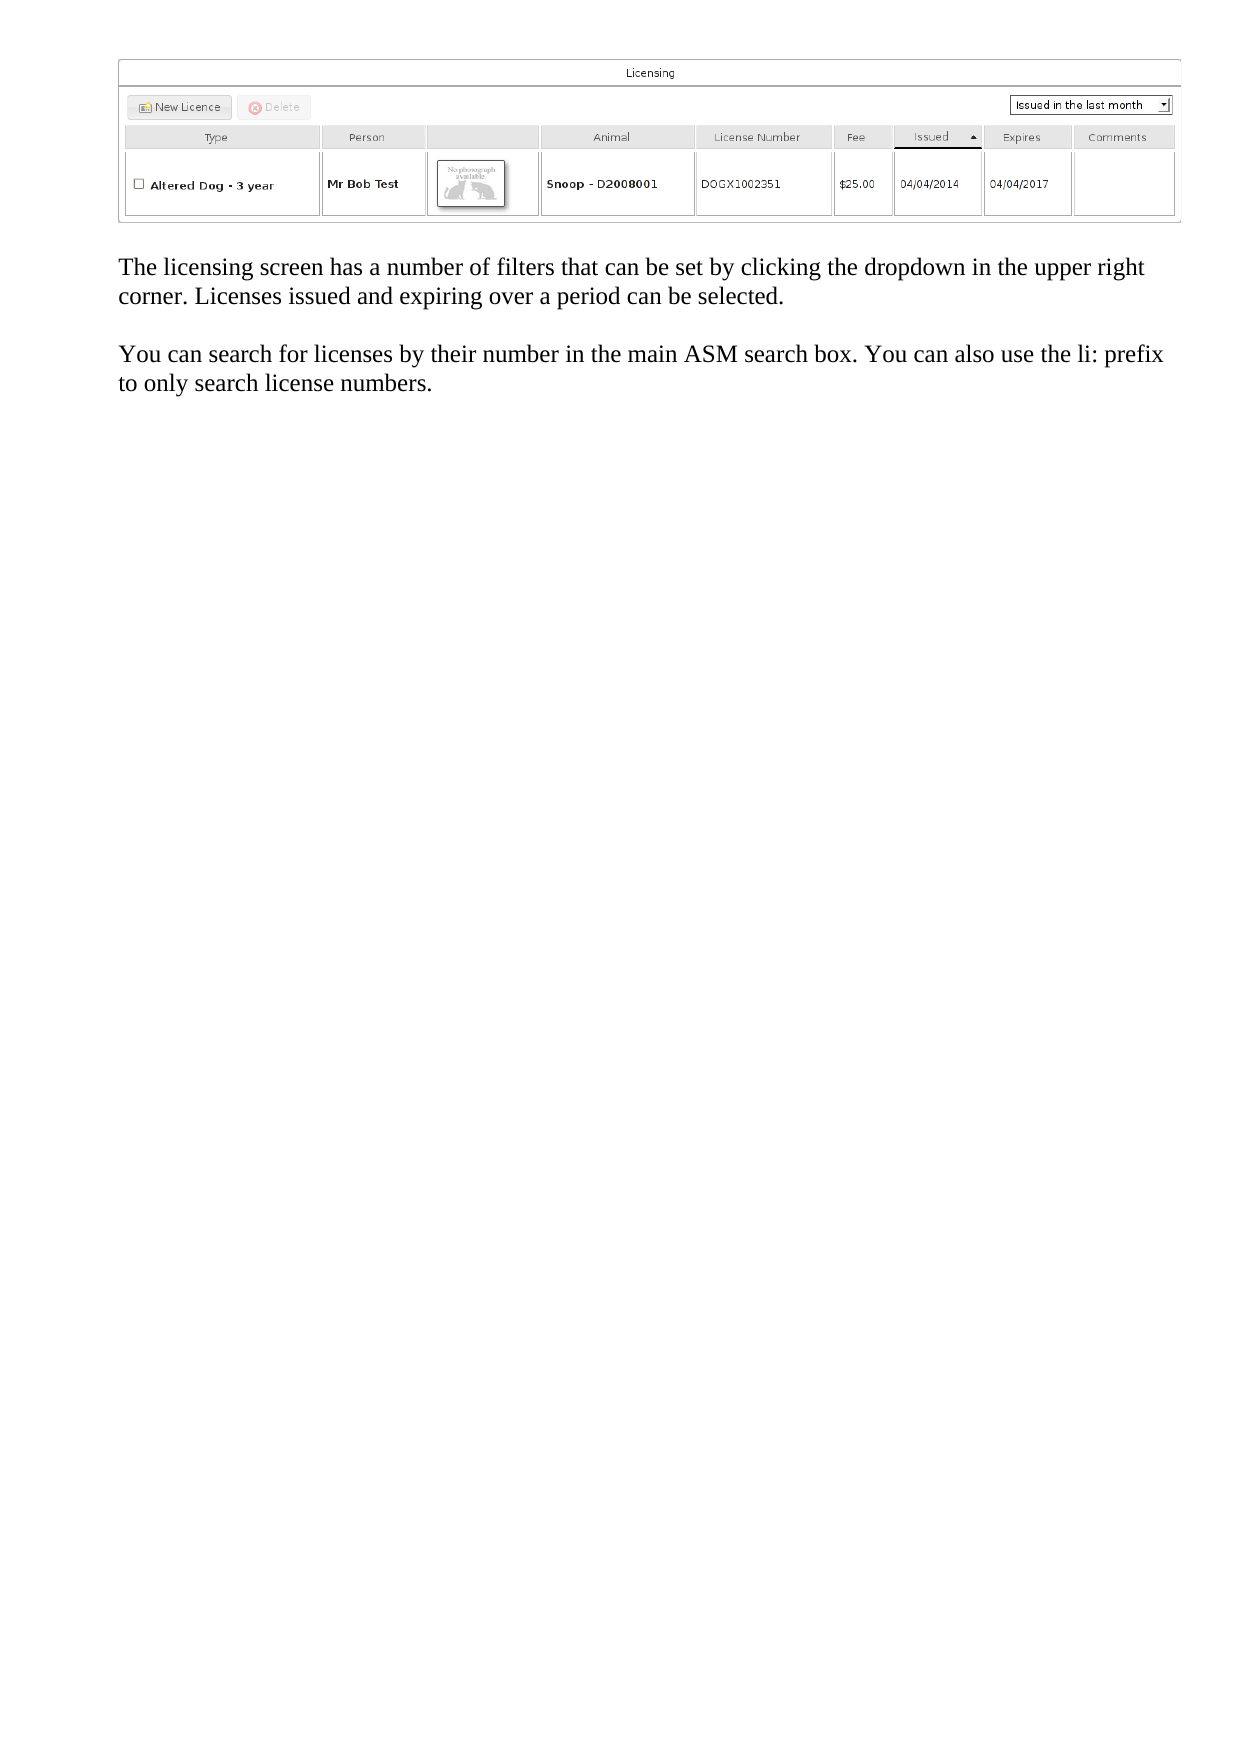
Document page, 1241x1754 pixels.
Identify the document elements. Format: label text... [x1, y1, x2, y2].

picture [118, 59, 1182, 223]
text You can search for licenses by their number in the main ASM search box. You can also use the li: prefix to only search license numbers. [118, 339, 1181, 397]
text The licensing screen has a number of filters that can be set by clicking the dropdown in the upper right corner. Licenses issued and expiring over a period can be selected. [118, 252, 1181, 310]
